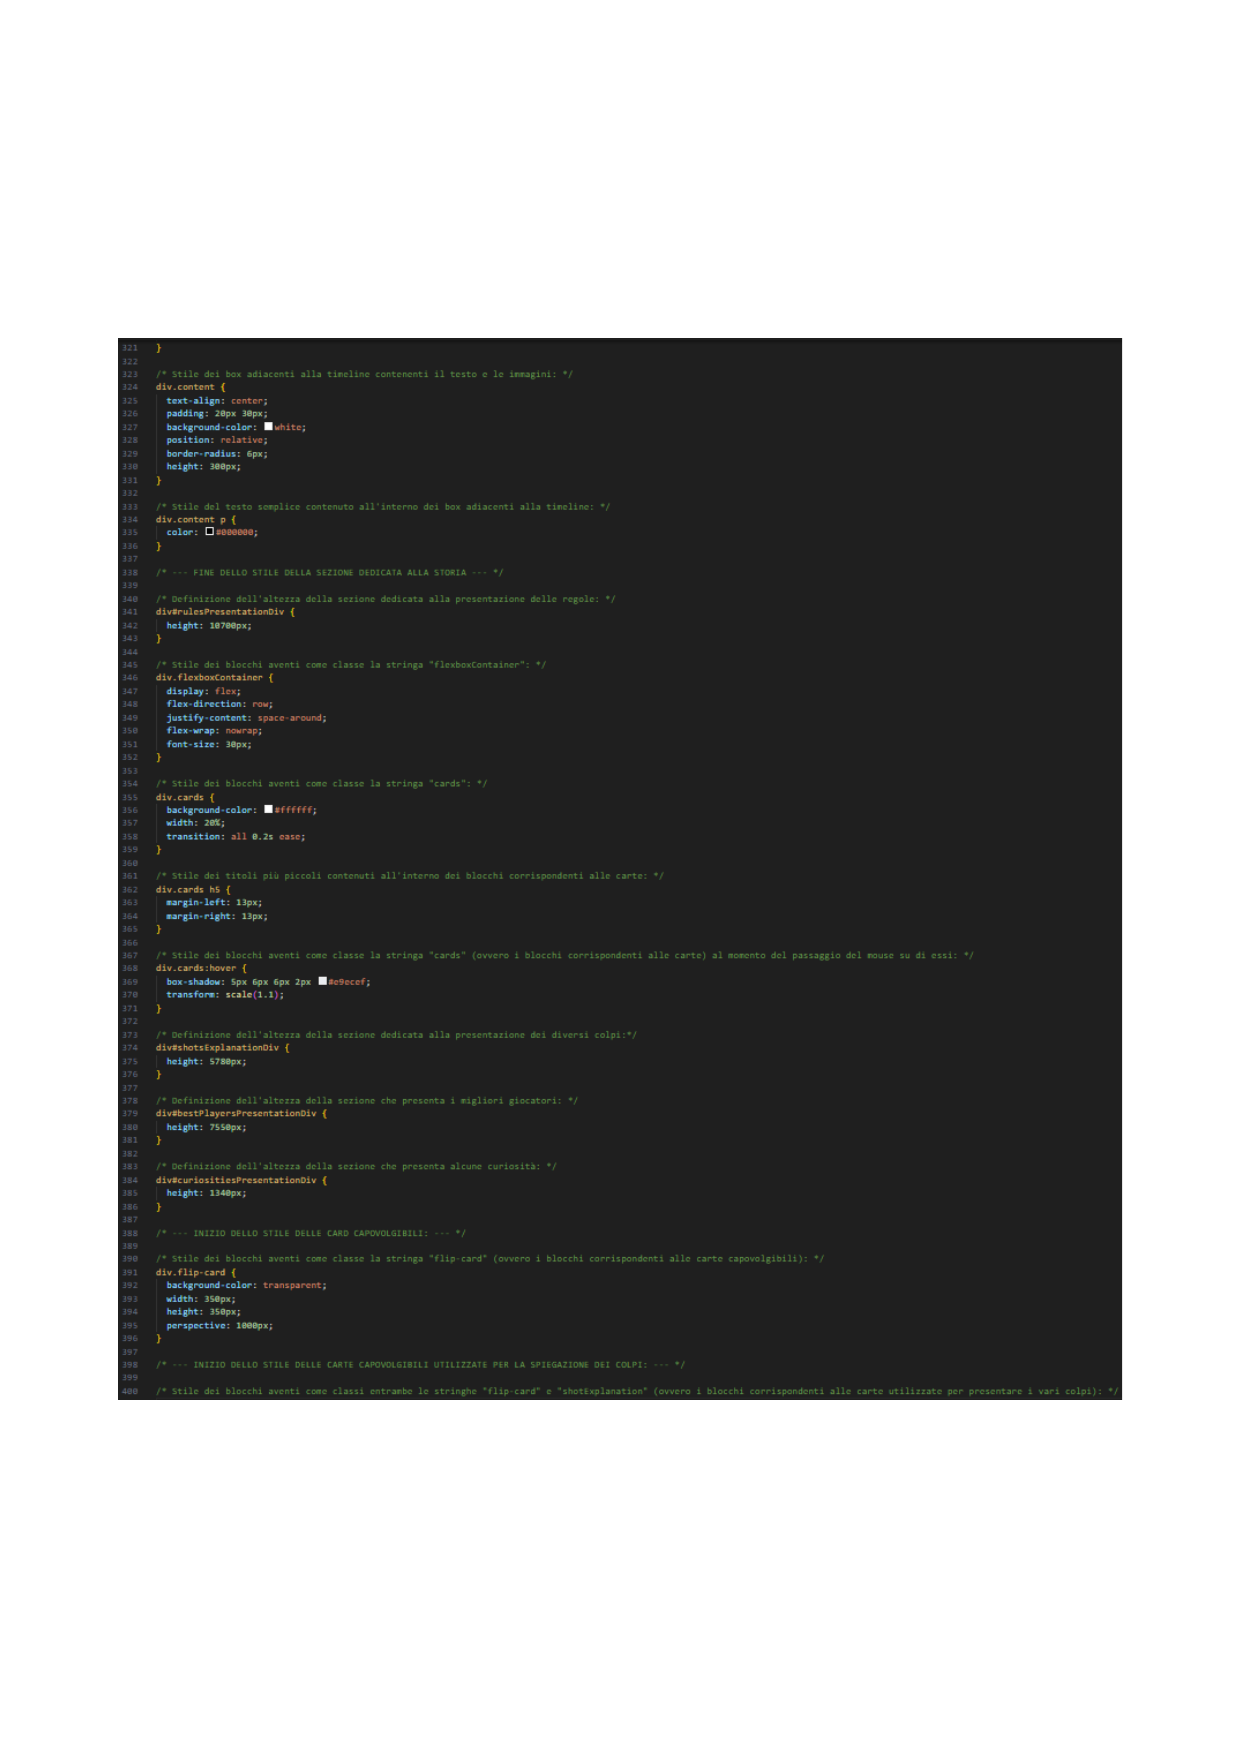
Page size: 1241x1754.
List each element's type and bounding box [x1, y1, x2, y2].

picture [118, 338, 1123, 1400]
